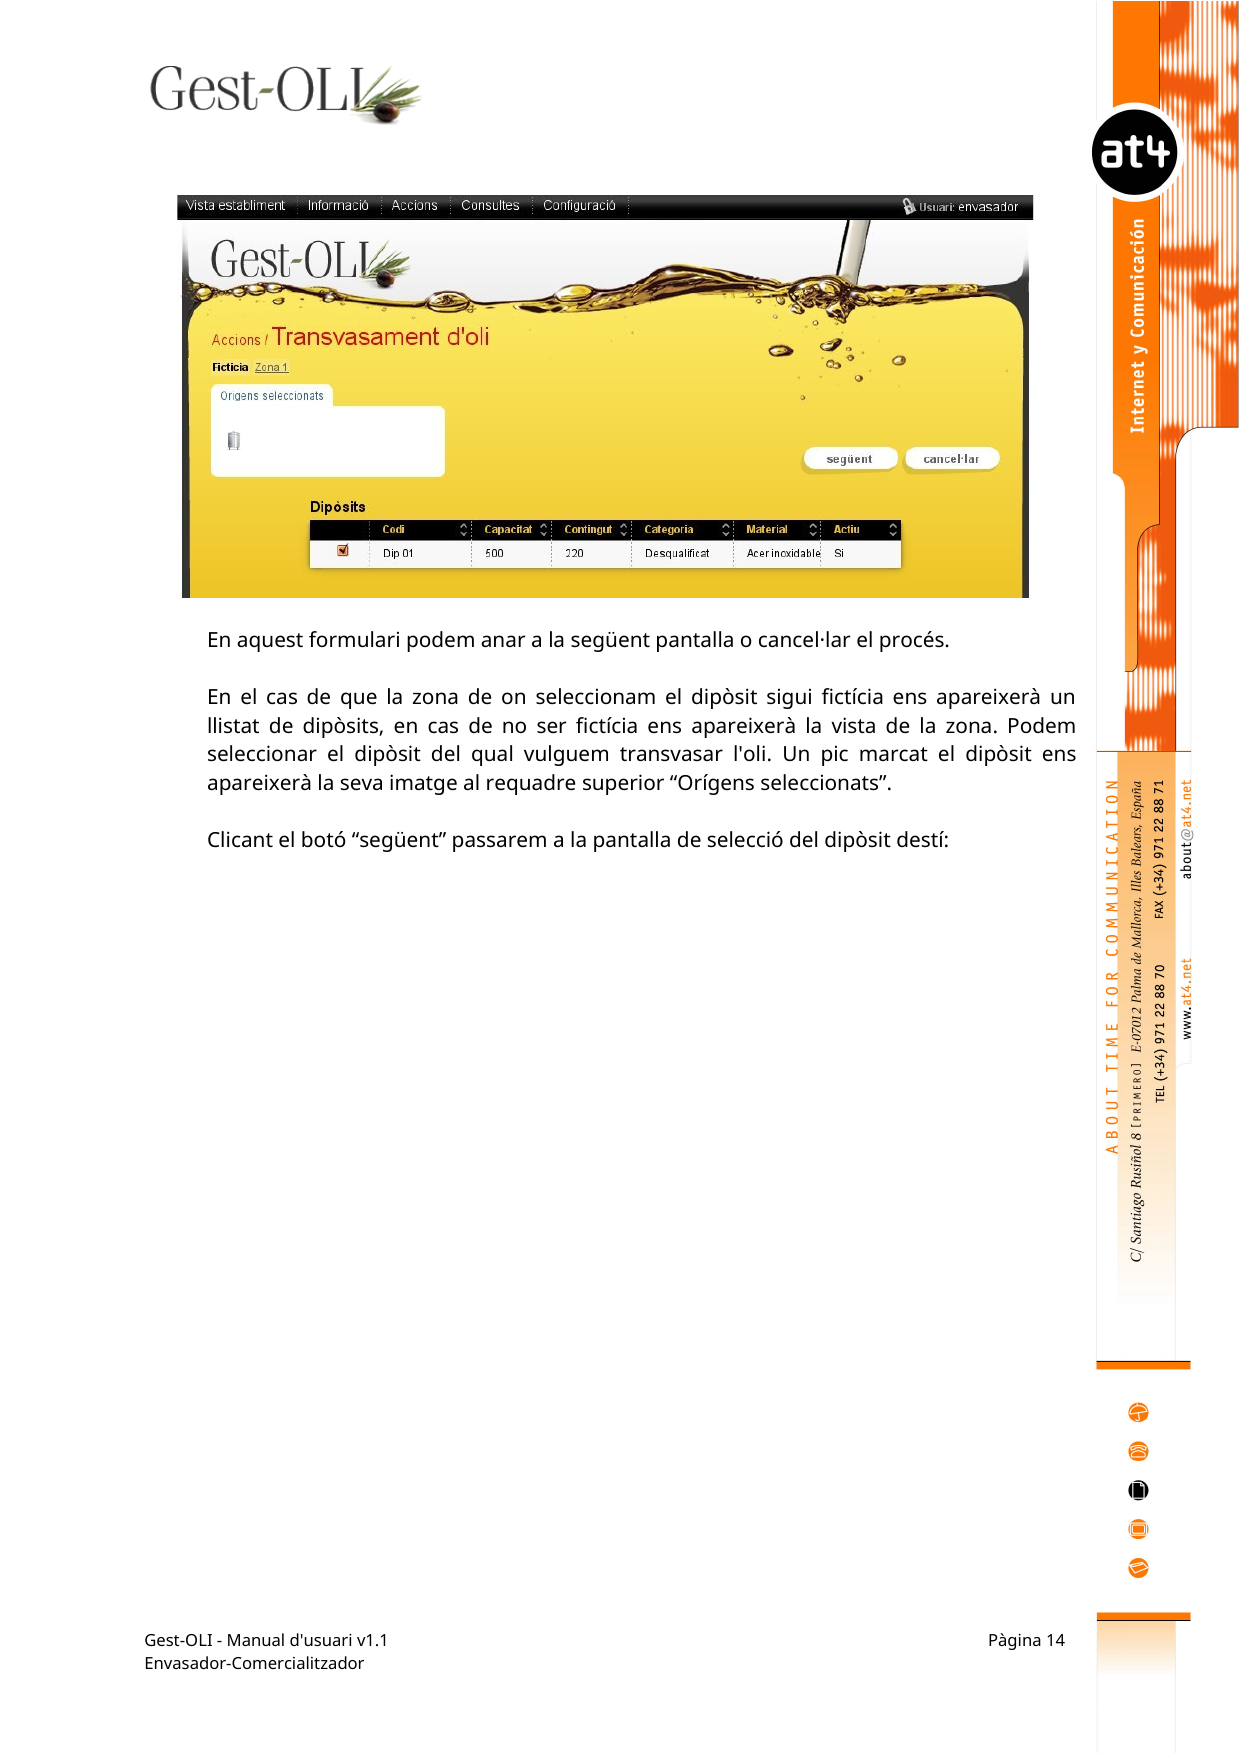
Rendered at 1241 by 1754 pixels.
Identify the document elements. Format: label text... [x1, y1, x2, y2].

text Clicant el botó “següent” passarem a la pantalla de selecció del dipòsit destí: [207, 825, 1078, 853]
picture [177, 195, 1034, 598]
picture [149, 66, 423, 126]
text En aquest formulari podem anar a la següent pantalla o cancel·lar el procés. [207, 626, 1078, 654]
picture [1085, 1, 1239, 1753]
text En el cas de que la zona de on seleccionam el dipòsit sigui fictícia ens apareixerà un llistat de dipòsits, en cas de no ser fictícia ens apareixerà la vista de la zona. Podem seleccionar el dipòsit del qual vulguem transvasar l'oli. Un pic marcat el dipòsit ens apareixerà la seva imatge al requadre superior “Orígens seleccionats”. [207, 682, 1078, 796]
